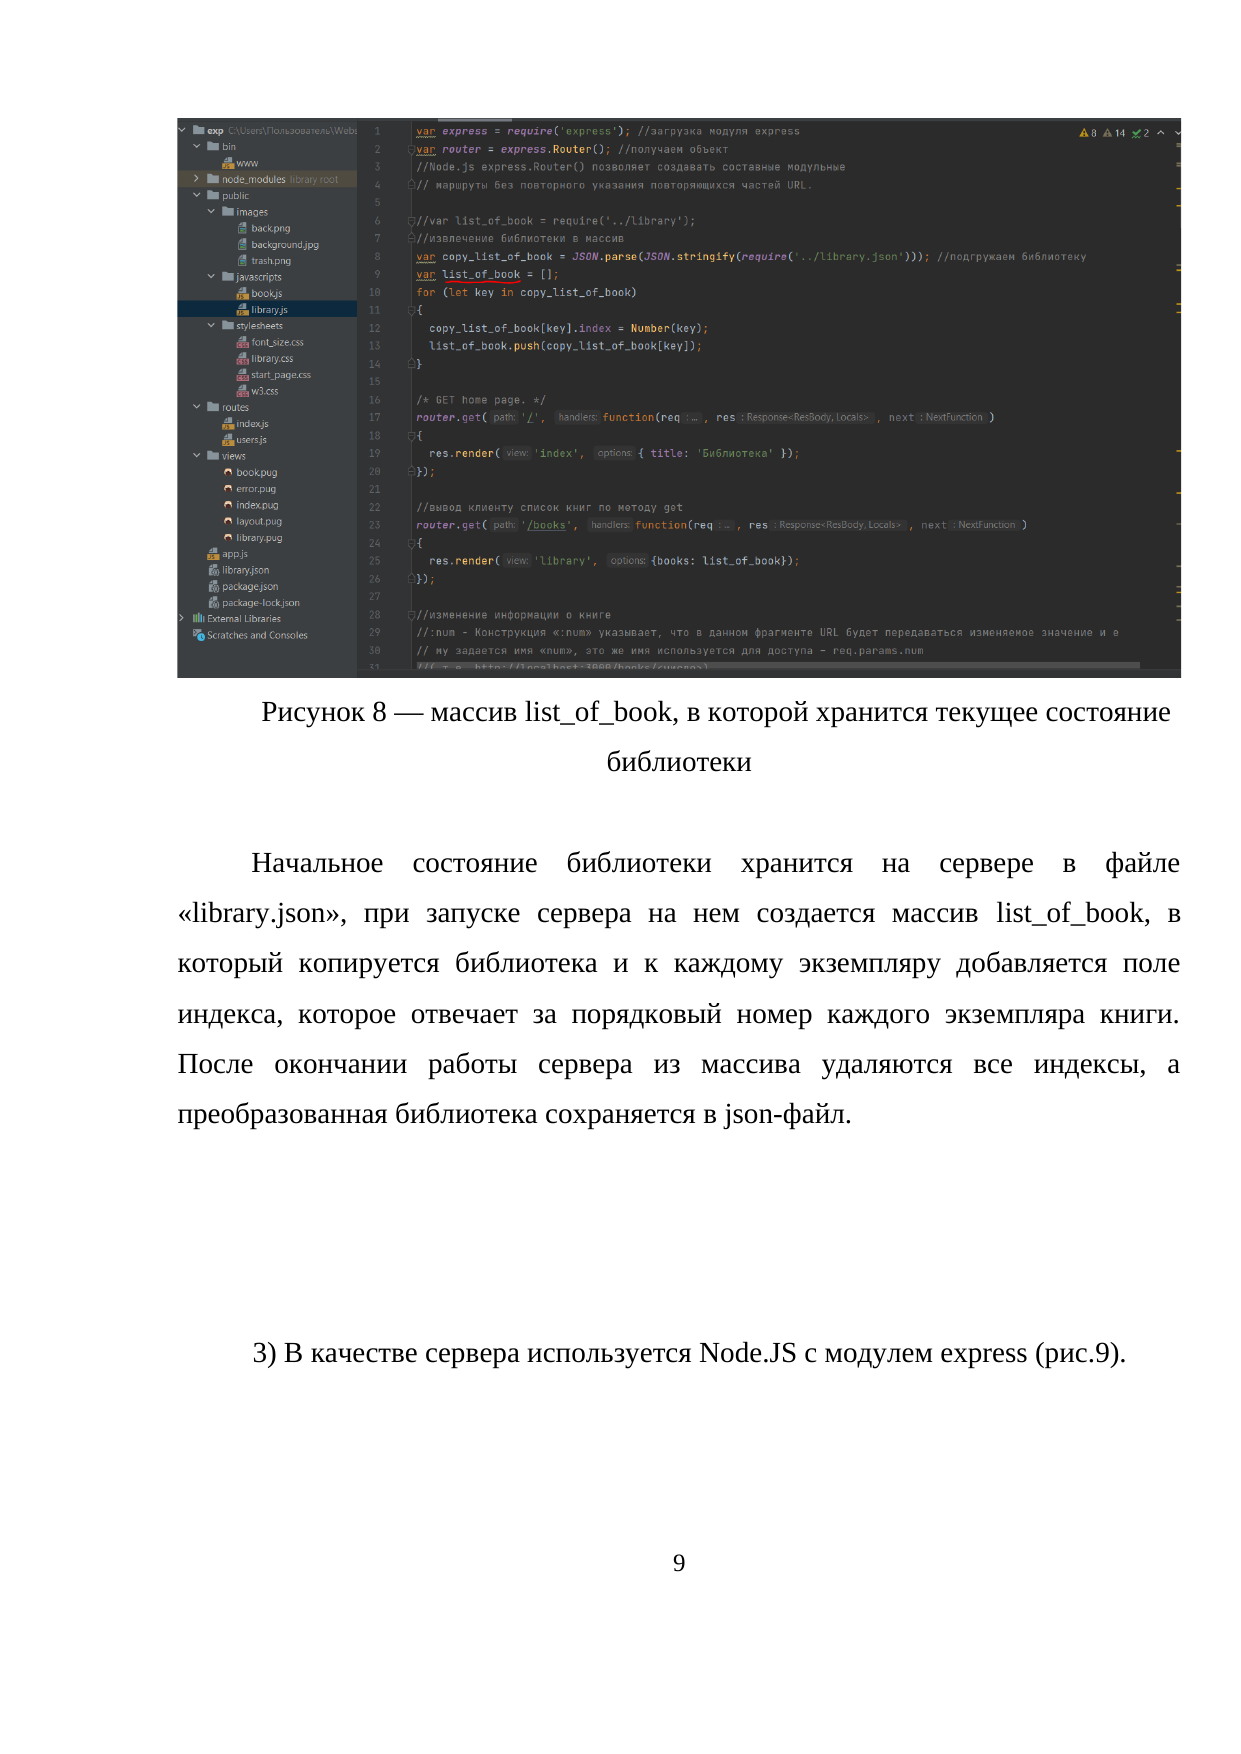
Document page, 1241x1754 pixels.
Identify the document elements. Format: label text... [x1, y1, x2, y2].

picture [177, 118, 1182, 678]
text Рисунок 8 — массив list_of_book, в которой хранится текущее состояние библиотеки [177, 678, 1181, 778]
text 3) В качестве сервера используется Node.JS с модулем express (рис.9). [177, 1335, 1181, 1369]
text Начальное состояние библиотеки хранится на сервере в файле «library.json», при запуске сервера на нем создается массив list_of_book, в который копируется библиотека и к каждому экземпляру добавляется поле индекса, которое отвечает за порядковый номер каждого экземпляра книги. После окончании работы сервера из массива удаляются все индексы, а преобразованная библиотека сохраняется в json-файл. [177, 845, 1181, 1130]
